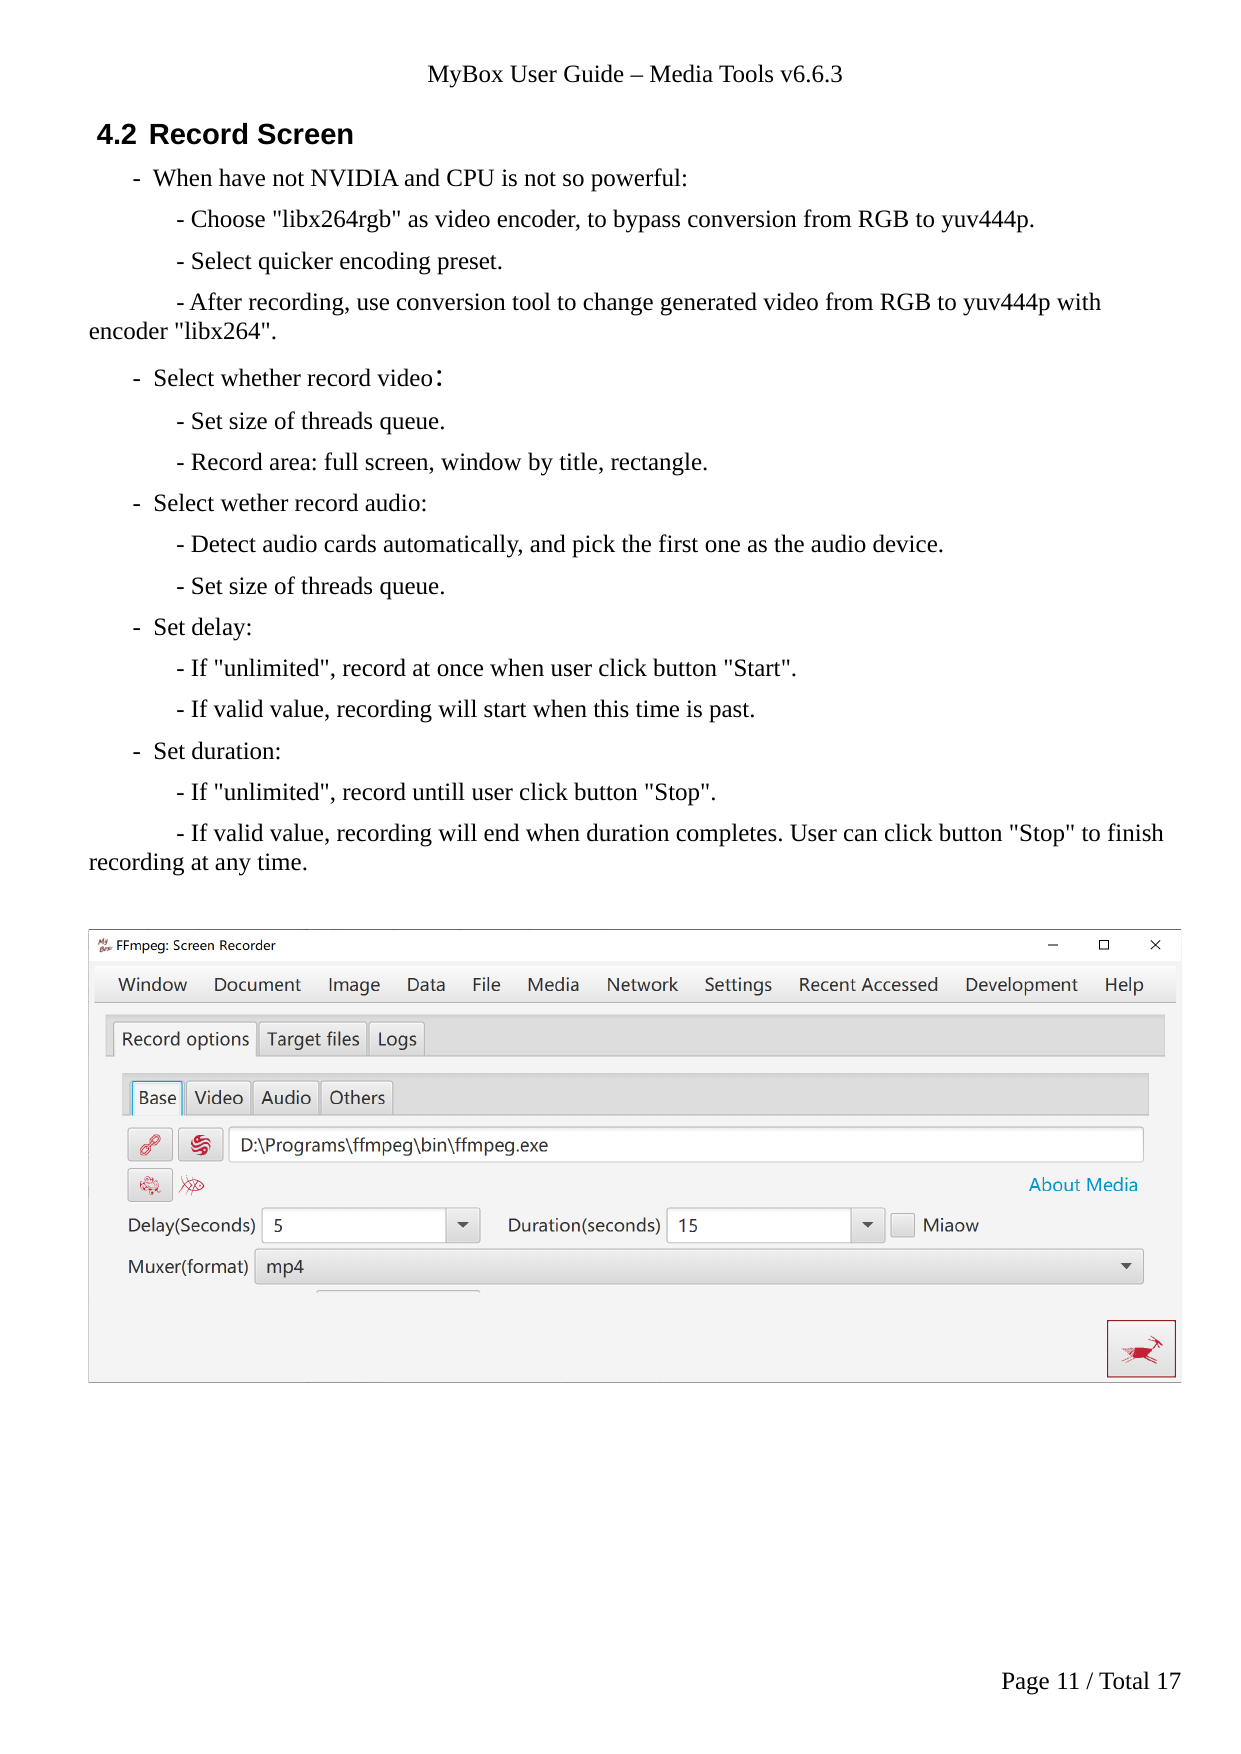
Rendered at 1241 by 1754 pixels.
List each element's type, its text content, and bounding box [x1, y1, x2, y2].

text - Set size of threads queue. [88, 571, 1181, 599]
text - If valid value, recording will end when duration completes. User can click button "Stop" to finish recording at any time. [88, 818, 1181, 876]
text - Set delay: [88, 612, 1181, 641]
subtitle Record Screen [88, 117, 1181, 151]
text - If "unlimited", record untill user click button "Stop". [88, 777, 1181, 806]
text - Record area: full screen, window by title, rectangle. [88, 447, 1181, 476]
text - If "unlimited", record at once when user click button "Start". [88, 653, 1181, 682]
text - Select wether record audio: [88, 488, 1181, 517]
text - Set size of threads queue. [88, 406, 1181, 434]
text - Choose "libx264rgb" as video encoder, to bypass conversion from RGB to yuv444p. [88, 204, 1181, 233]
text - Detect audio cards automatically, and pick the first one as the audio device. [88, 529, 1181, 558]
picture [88, 929, 1182, 1383]
text - Select quicker encoding preset. [88, 246, 1181, 274]
text - When have not NVIDIA and CPU is not so powerful: [88, 163, 1181, 192]
text - If valid value, recording will start when this time is past. [88, 694, 1181, 723]
text - After recording, use conversion tool to change generated video from RGB to yuv444p with encoder "libx264". [88, 287, 1181, 344]
text - Select whether record video： [88, 357, 1181, 393]
text - Set duration: [88, 736, 1181, 764]
